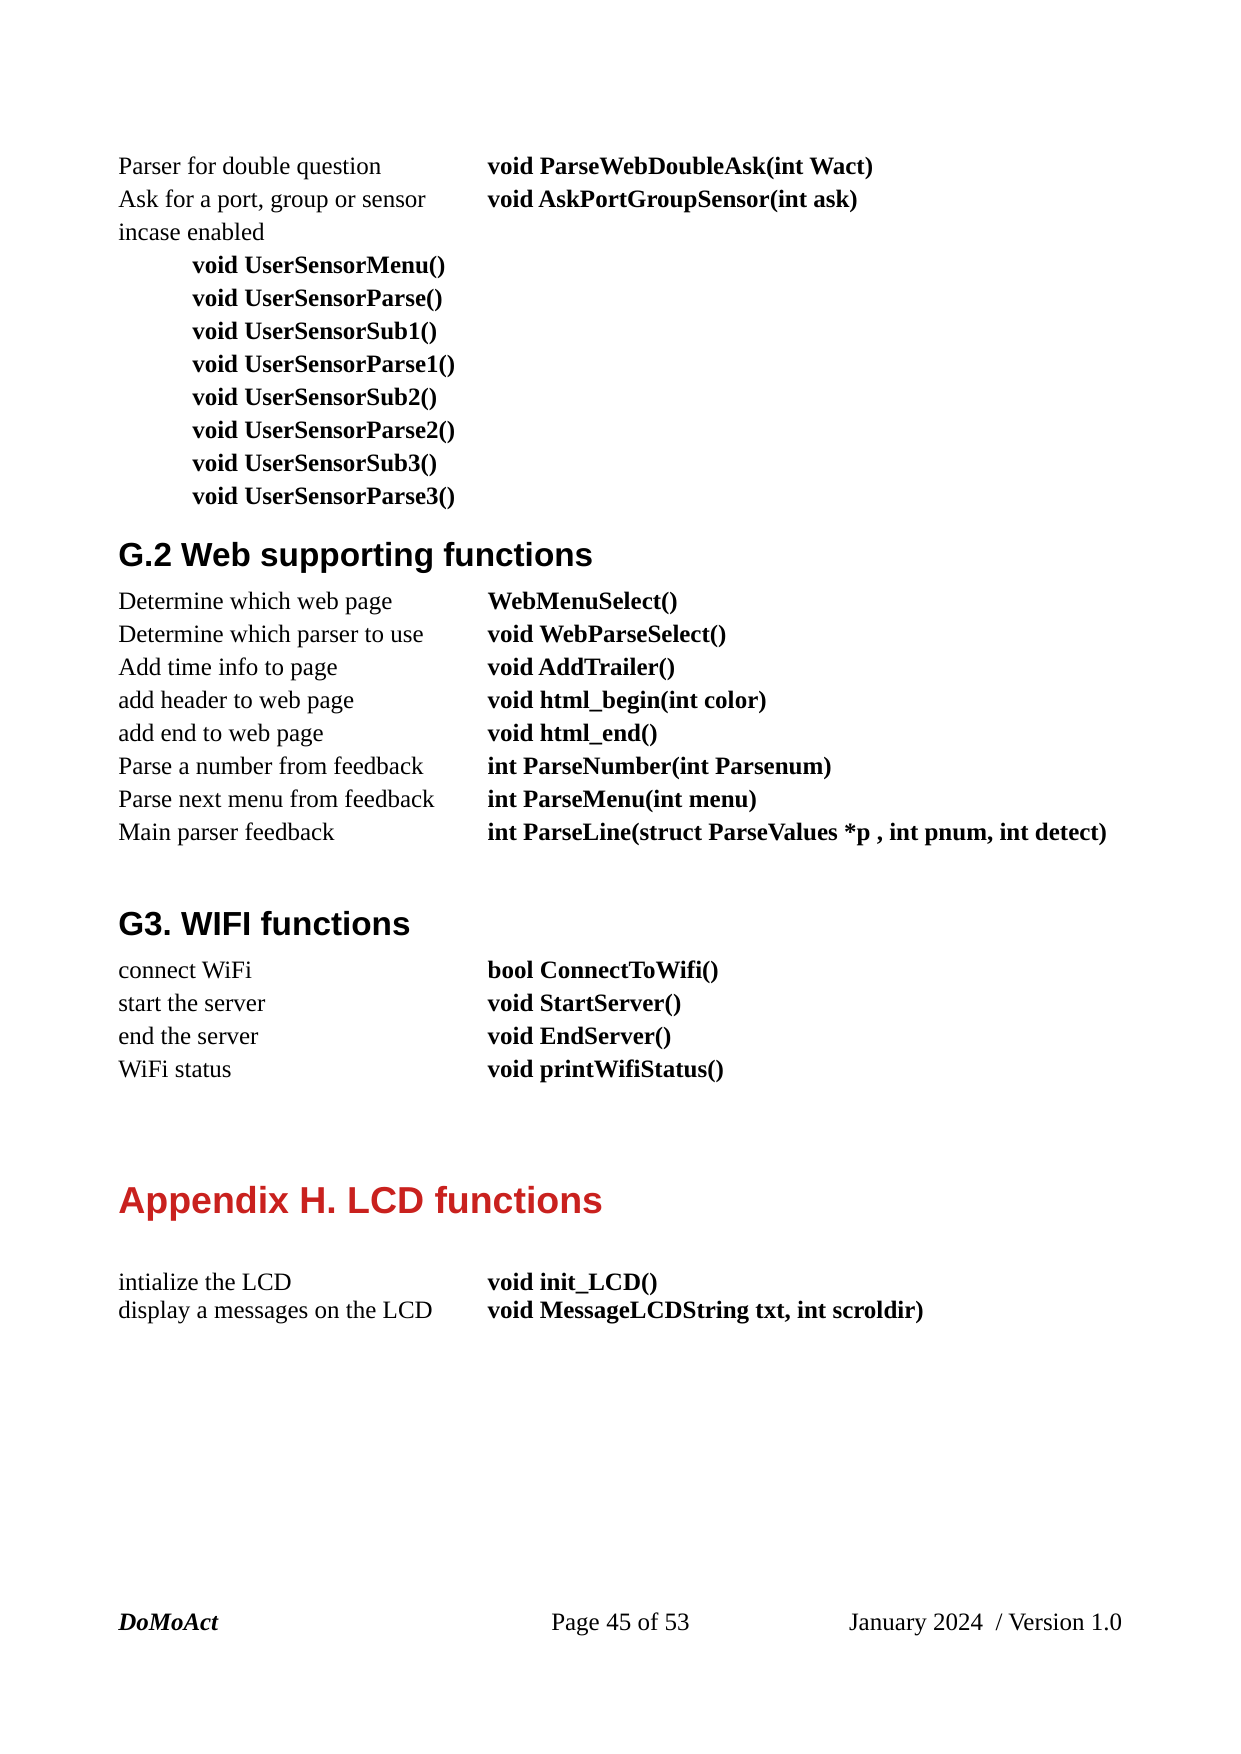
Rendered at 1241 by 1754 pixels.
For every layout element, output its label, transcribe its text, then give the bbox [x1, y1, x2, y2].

text void UserSensorMenu() [118, 250, 1122, 279]
text void UserSensorParse2() [118, 415, 1122, 444]
text incase enabled [118, 217, 1122, 246]
text Parse a number from feedback int ParseNumber(int Parsenum) [118, 751, 1122, 780]
subtitle Appendix H. LCD functions [118, 1178, 1122, 1221]
text Parse next menu from feedback int ParseMenu(int menu) [118, 784, 1122, 813]
text Add time info to page void AddTrailer() [118, 652, 1122, 681]
text add header to web page void html_begin(int color) [118, 685, 1122, 714]
subtitle G3. WIFI functions [118, 904, 1122, 943]
subtitle G.2 Web supporting functions [118, 535, 1122, 574]
text Ask for a port, group or sensor void AskPortGroupSensor(int ask) [118, 184, 1122, 213]
text void UserSensorParse3() [118, 481, 1122, 510]
text start the server void StartServer() [118, 988, 1122, 1017]
text void UserSensorParse1() [118, 349, 1122, 378]
text end the server void EndServer() [118, 1021, 1122, 1050]
text void UserSensorSub3() [118, 448, 1122, 477]
text Parser for double question void ParseWebDoubleAsk(int Wact) [118, 151, 1122, 180]
text display a messages on the LCD void MessageLCDString txt, int scroldir) [118, 1296, 1122, 1324]
text void UserSensorSub1() [118, 316, 1122, 345]
text add end to web page void html_end() [118, 718, 1122, 747]
text Determine which parser to use void WebParseSelect() [118, 619, 1122, 648]
text intialize the LCD void init_LCD() [118, 1267, 1122, 1296]
text connect WiFi bool ConnectToWifi() [118, 955, 1122, 984]
text WiFi status void printWifiStatus() [118, 1054, 1122, 1083]
text Determine which web page WebMenuSelect() [118, 586, 1122, 615]
text void UserSensorSub2() [118, 382, 1122, 411]
text void UserSensorParse() [118, 283, 1122, 312]
text Main parser feedback int ParseLine(struct ParseValues *p , int pnum, int detect) [118, 817, 1122, 846]
